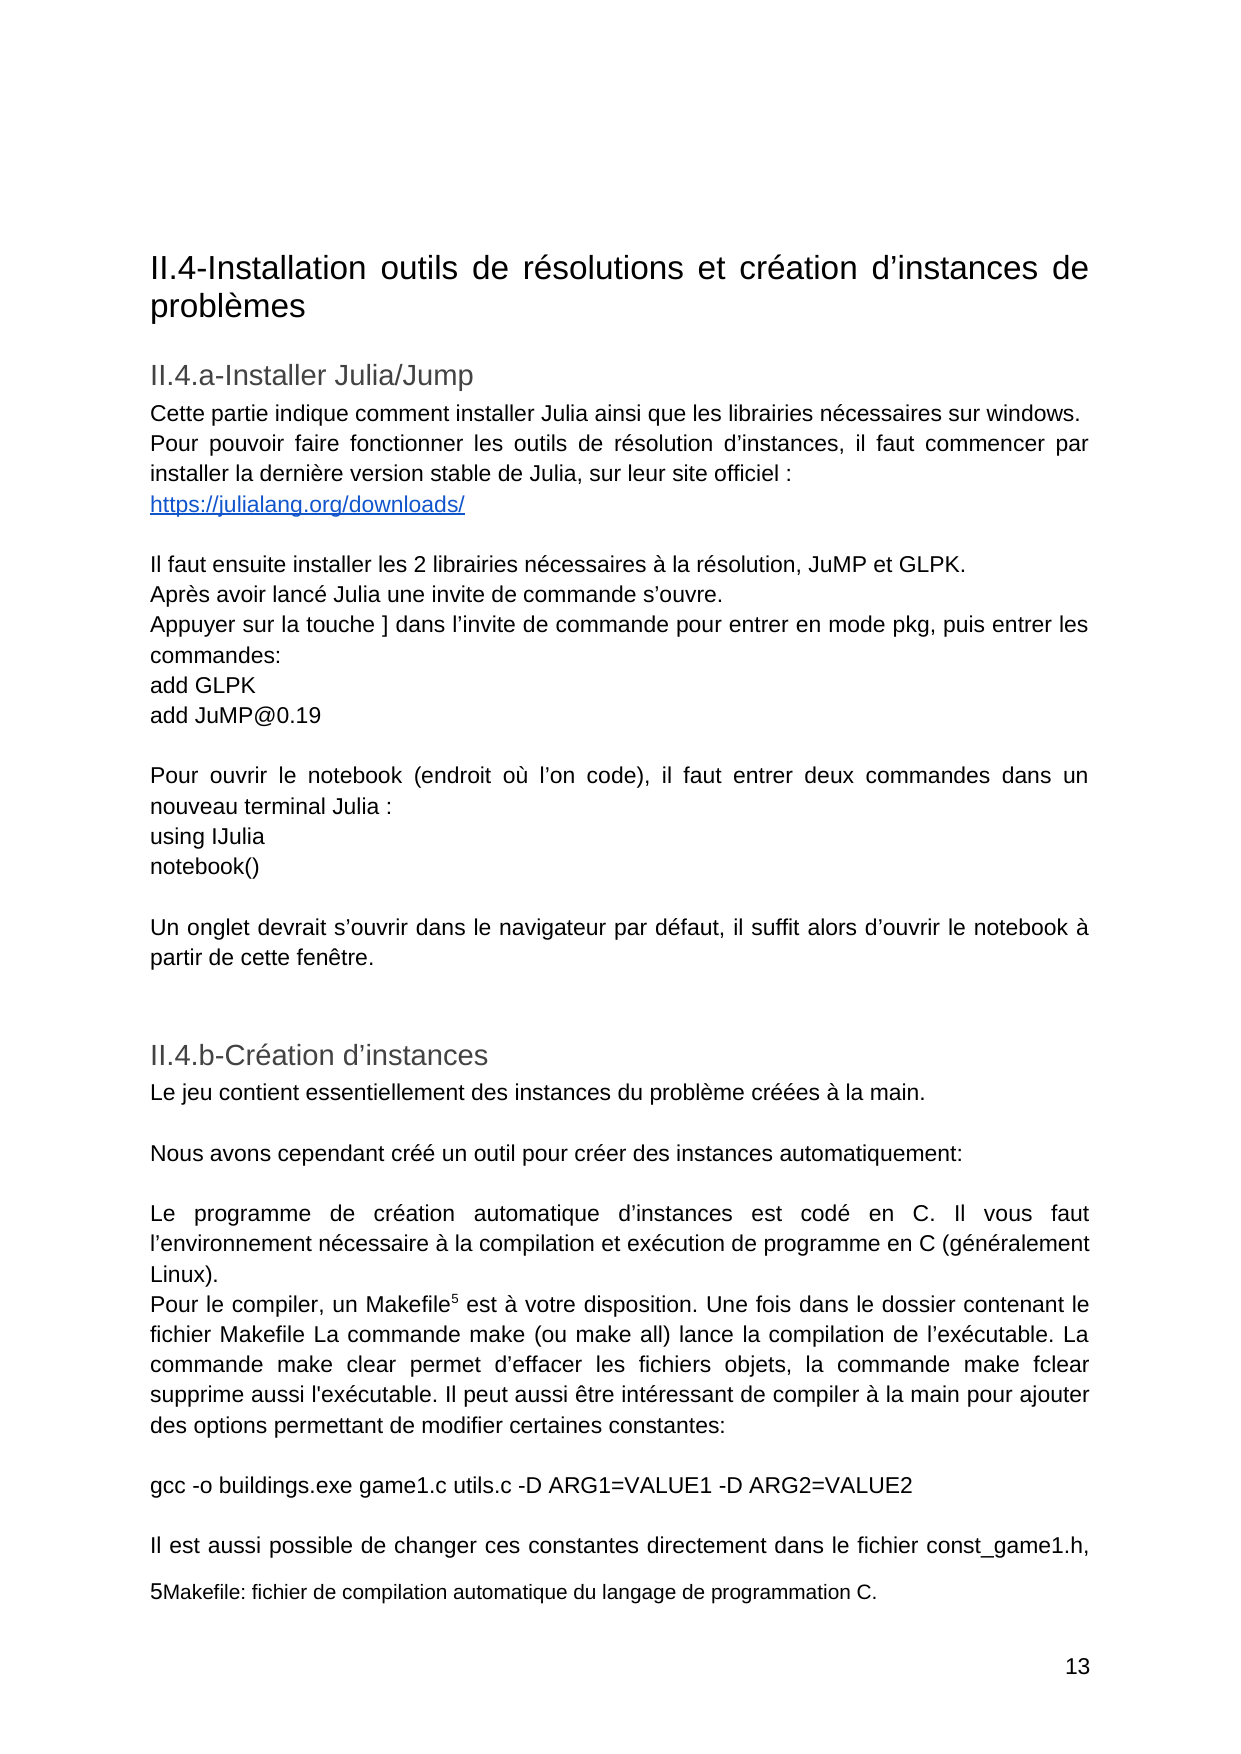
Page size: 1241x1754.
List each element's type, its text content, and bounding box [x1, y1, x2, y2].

text Le programme de création automatique d’instances est codé en C. Il vous faut l’environnement nécessaire à la compilation et exécution de programme en C (généralement Linux). [150, 1200, 1090, 1287]
text Pour ouvrir le notebook (endroit où l’on code), il faut entrer deux commandes dans un nouveau terminal Julia : [150, 762, 1090, 819]
text Pour pouvoir faire fonctionner les outils de résolution d’instances, il faut commencer par installer la dernière version stable de Julia, sur leur site officiel : [150, 430, 1090, 487]
text Appuyer sur la touche ] dans l’invite de commande pour entrer en mode pkg, puis entrer les commandes: [150, 611, 1090, 668]
subtitle II.4.a-Installer Julia/Jump [150, 358, 1090, 392]
text Le jeu contient essentiellement des instances du problème créées à la main. [150, 1079, 1090, 1106]
text https://julialang.org/downloads/ [150, 491, 1090, 517]
text using IJulia [150, 823, 1090, 849]
text Un onglet devrait s’ouvrir dans le navigateur par défaut, il suffit alors d’ouvrir le notebook à partir de cette fenêtre. [150, 913, 1090, 970]
text Il faut ensuite installer les 2 librairies nécessaires à la résolution, JuMP et GLPK. [150, 551, 1090, 577]
text Makefile: fichier de compilation automatique du langage de programmation C. [150, 1578, 1090, 1604]
text add JuMP@0.19 [150, 702, 1090, 728]
subtitle II.4.b-Création d’instances [150, 1037, 1090, 1071]
text add GLPK [150, 672, 1090, 698]
text Après avoir lancé Julia une invite de commande s’ouvre. [150, 581, 1090, 608]
subtitle II.4-Installation outils de résolutions et création d’instances de problèmes [150, 248, 1090, 325]
text Nous avons cependant créé un outil pour créer des instances automatiquement: [150, 1140, 1090, 1166]
text gcc -o buildings.exe game1.c utils.c -D ARG1=VALUE1 -D ARG2=VALUE2 [150, 1472, 1090, 1498]
text Pour le compiler, un Makefile est à votre disposition. Une fois dans le dossier contenant le fichier Makefile La commande make (ou make all) lance la compilation de l’exécutable. La commande make clear permet d’effacer les fichiers objets, la commande make fclear supprime aussi l'exécutable. Il peut aussi être intéressant de compiler à la main pour ajouter des options permettant de modifier certaines constantes: [150, 1291, 1090, 1438]
text Cette partie indique comment installer Julia ainsi que les librairies nécessaires sur windows. [150, 400, 1090, 426]
text Il est aussi possible de changer ces constantes directement dans le fichier const_game1.h, [150, 1532, 1090, 1559]
text notebook() [150, 853, 1090, 879]
